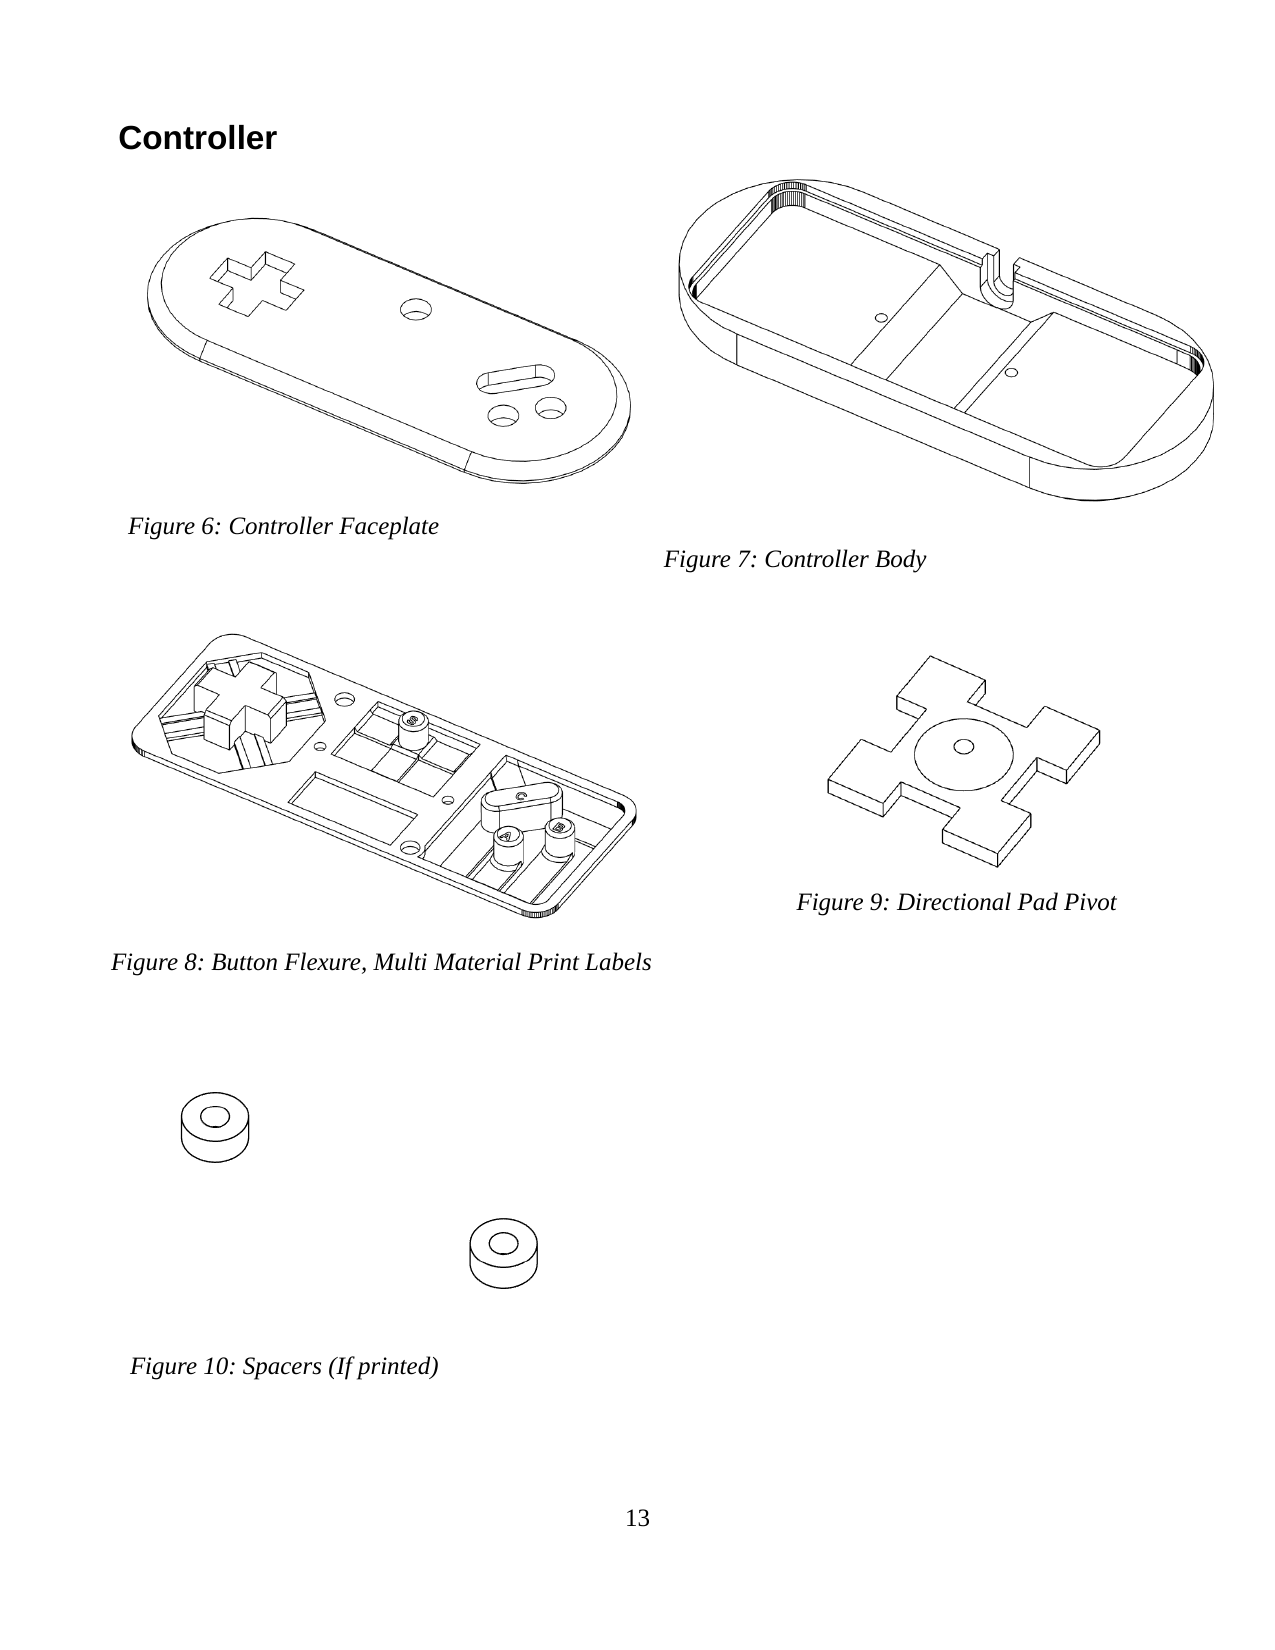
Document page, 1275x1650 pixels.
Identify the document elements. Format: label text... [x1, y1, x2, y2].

picture [796, 631, 1123, 875]
picture [129, 1031, 594, 1339]
picture [110, 601, 657, 935]
subtitle Controller [118, 118, 1236, 157]
text Figure 9: Directional Pad Pivot [796, 875, 1122, 916]
text Figure 10: Spacers (If printed) [130, 1339, 593, 1380]
picture [663, 151, 1237, 532]
text Figure 7: Controller Body [664, 532, 1236, 572]
text Figure 8: Button Flexure, Multi Material Print Labels [111, 935, 656, 976]
picture [127, 181, 644, 499]
text Figure 6: Controller Faceplate [128, 499, 644, 539]
